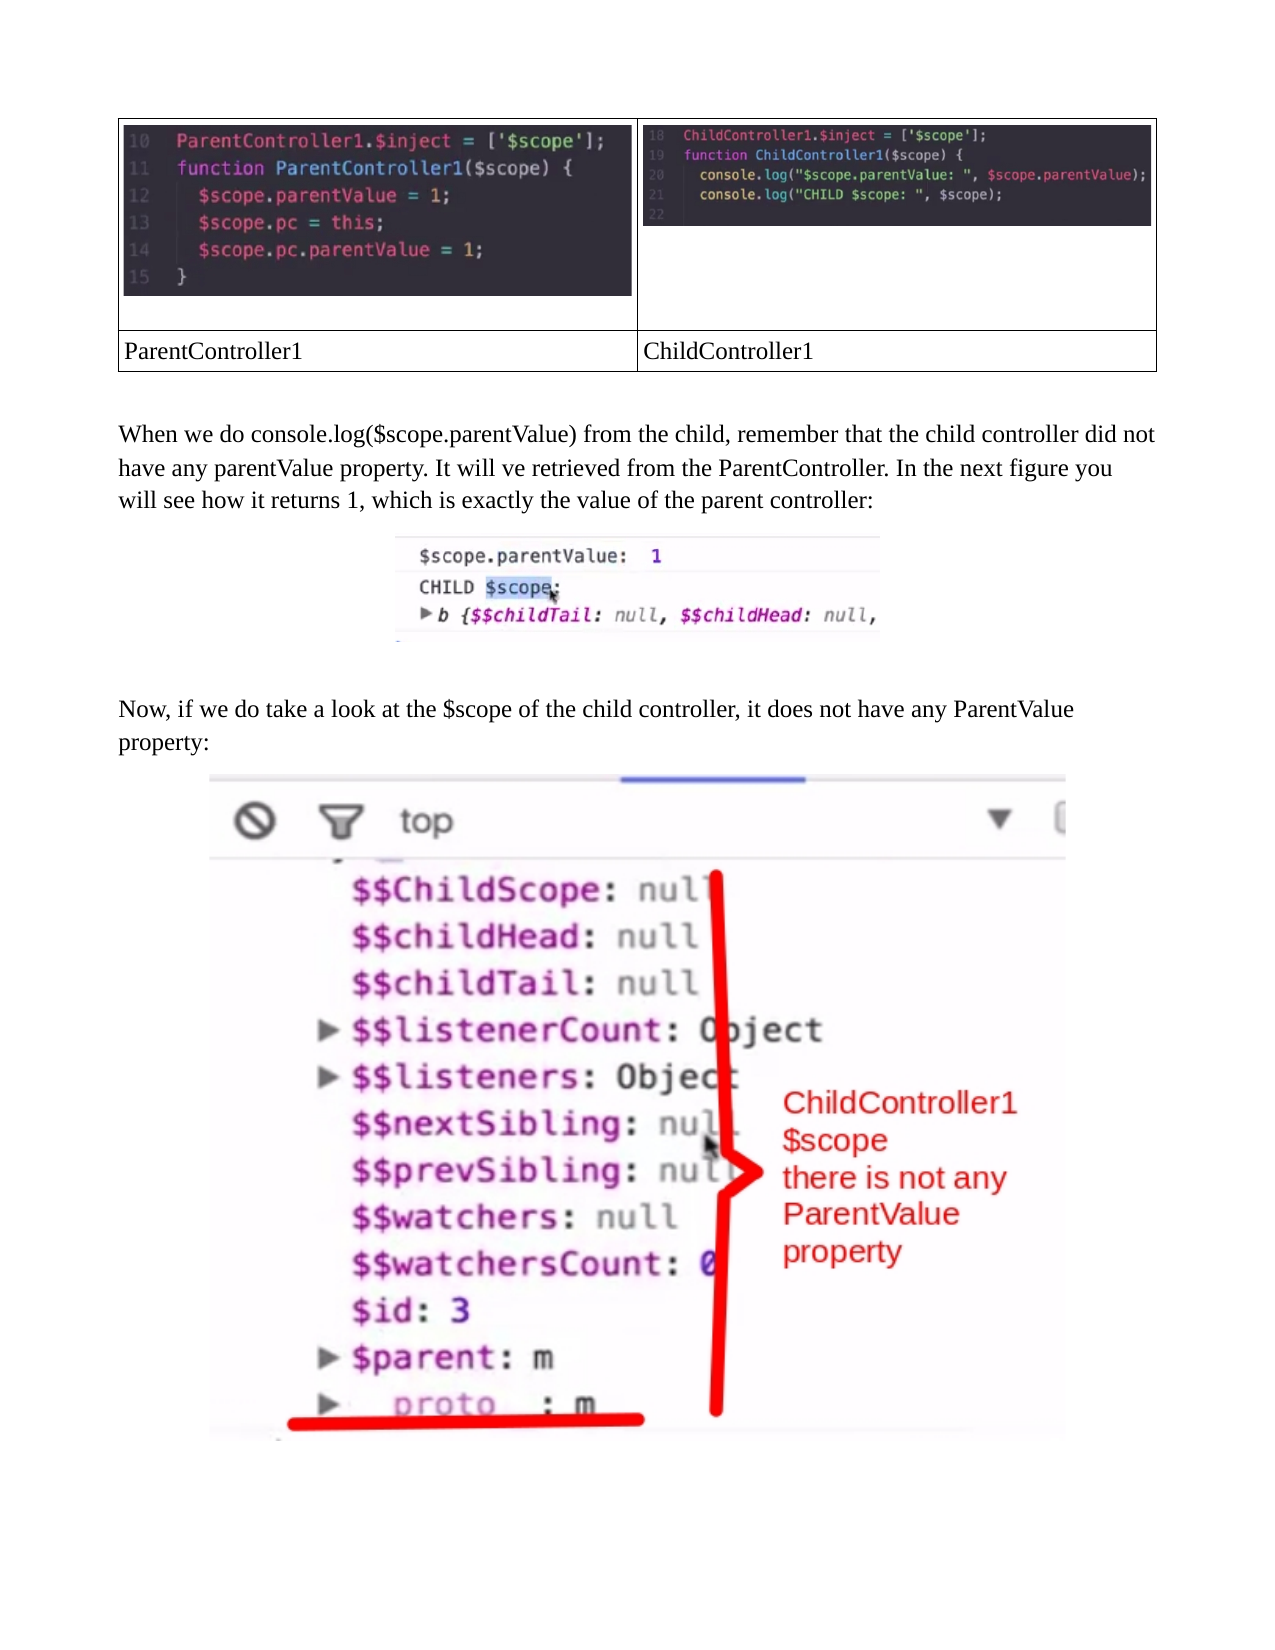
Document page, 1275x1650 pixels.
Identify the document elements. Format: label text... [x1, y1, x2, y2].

table_cell ParentController1 [119, 331, 637, 371]
picture [395, 533, 880, 642]
table_header [638, 119, 1156, 330]
text Now, if we do take a look at the $scope of the child controller, it does not have any ParentValue property: [118, 694, 1157, 756]
table_cell ChildController1 [638, 331, 1156, 371]
picture [209, 774, 1066, 1441]
text When we do console.log($scope.parentValue) from the child, remember that the child controller did not have any parentValue property. It will ve retrieved from the ParentController. In the next figure you will see how it returns 1, which is exactly the value of the parent controller: [118, 419, 1157, 514]
picture [643, 125, 1152, 226]
table_header [119, 119, 637, 330]
picture [123, 125, 632, 296]
